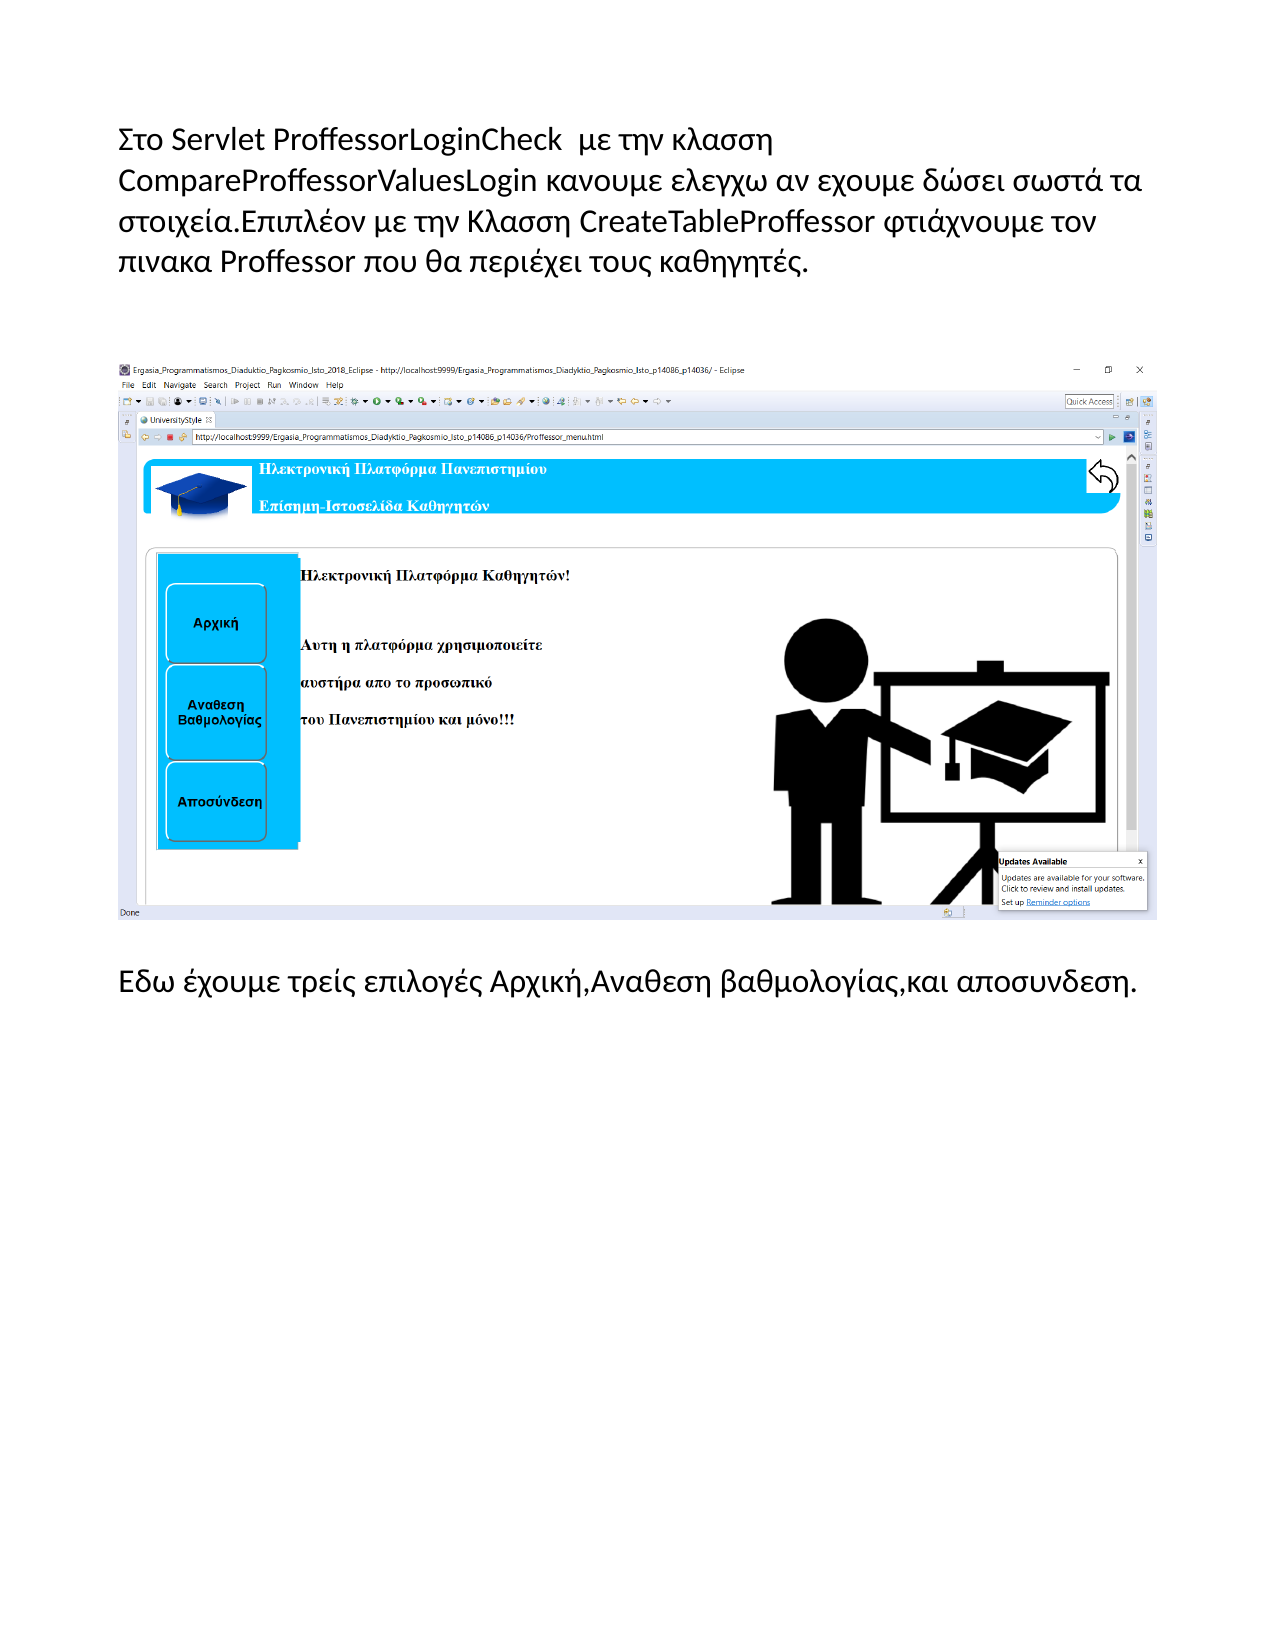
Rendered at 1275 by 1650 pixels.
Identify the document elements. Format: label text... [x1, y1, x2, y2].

picture [118, 362, 1157, 920]
text Στο Servlet ProffessorLoginCheck με την κλασση CompareProffessorValuesLogin κανουμε ελεγχω αν εχουμε δώσει σωστά τα στοιχεία.Επιπλέον με την Κλασση CreateTableProffessor φτιάχνουμε τον πινακα Proffessor που θα περιέχει τους καθηγητές. [118, 118, 1157, 281]
text Εδω έχουμε τρείς επιλογές Αρχική,Αναθεση βαθμολογίας,και αποσυνδεση. [118, 960, 1157, 1001]
